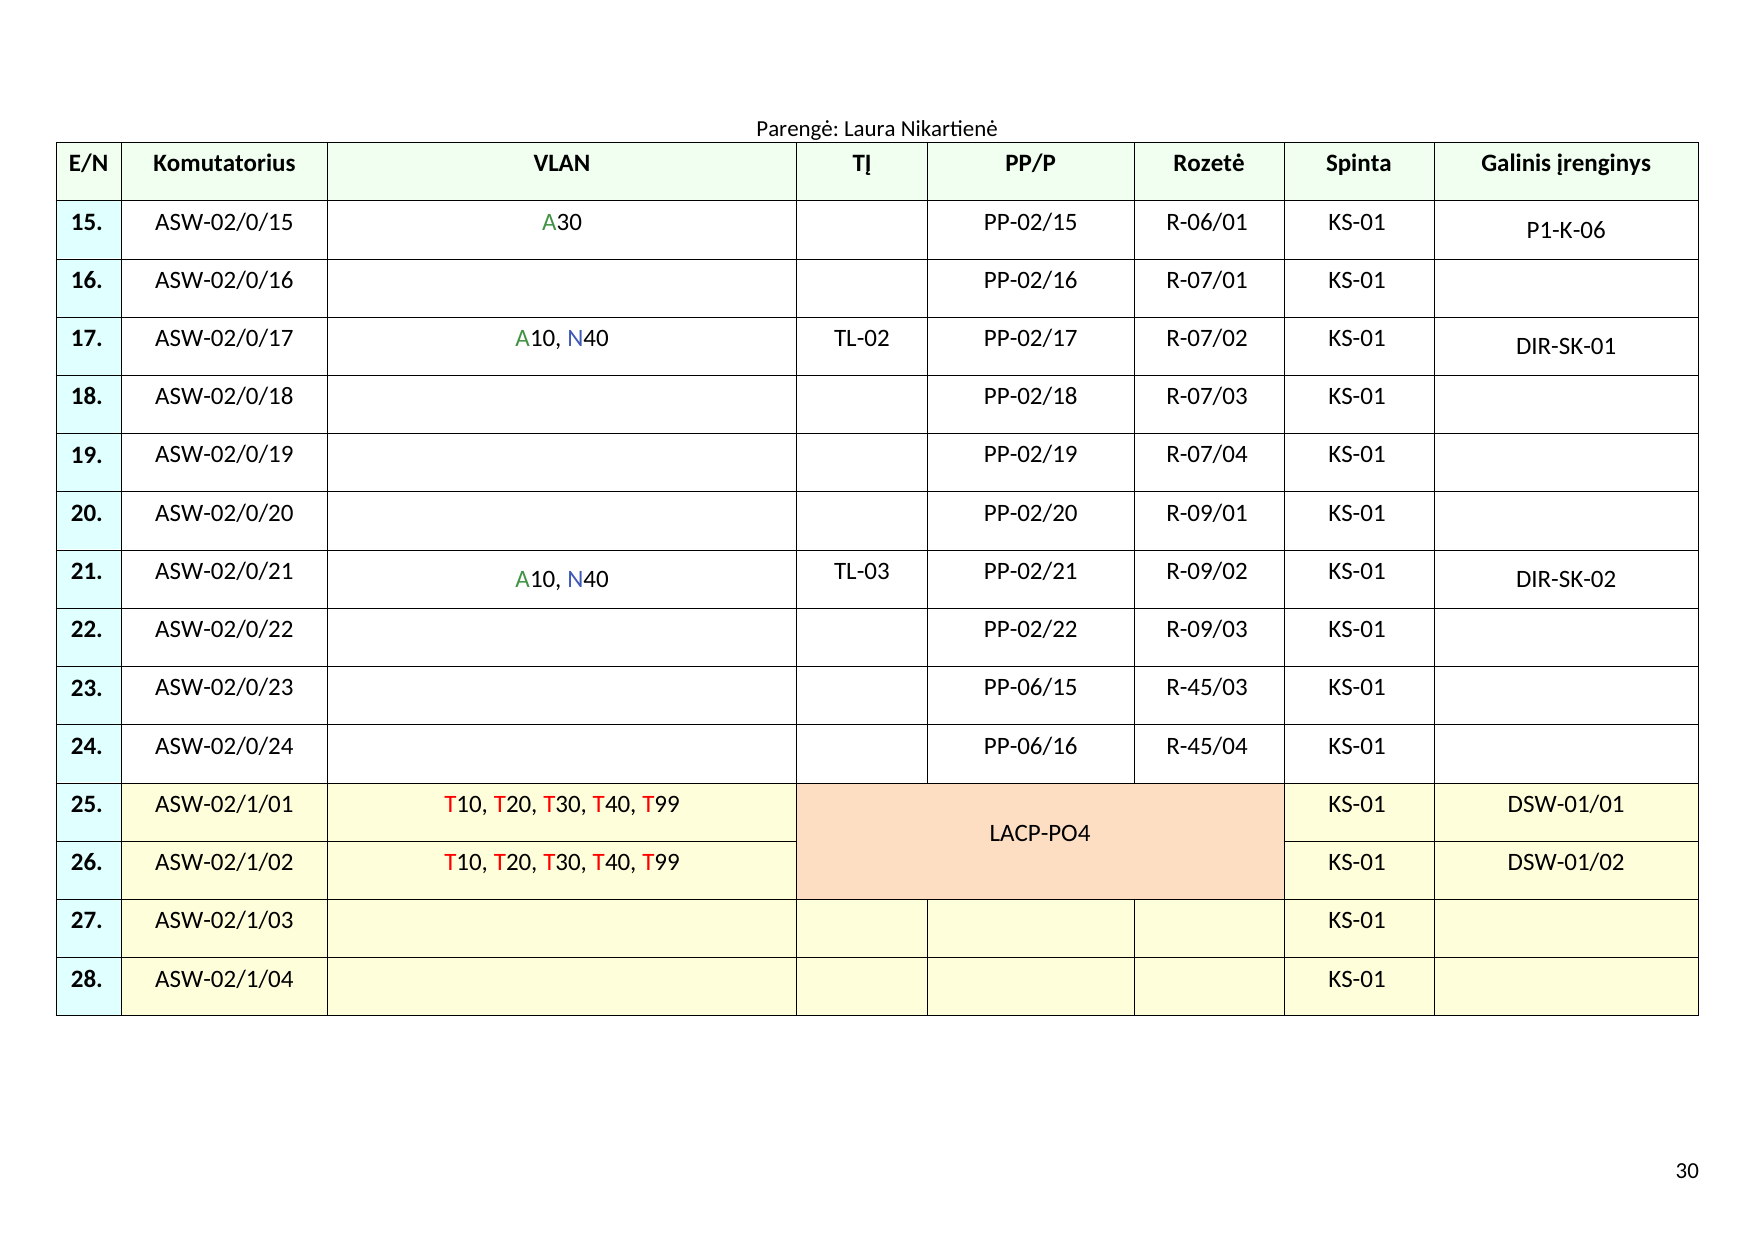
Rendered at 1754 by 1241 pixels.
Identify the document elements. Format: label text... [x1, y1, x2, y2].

table_cell [1135, 958, 1284, 1015]
table_cell T10, T20, T30, T40, T99 [328, 784, 796, 841]
table_cell ASW-02/0/21 [122, 551, 327, 608]
table_header PP/P [928, 143, 1134, 200]
table_cell [797, 260, 927, 317]
table_cell KS-01 [1285, 900, 1434, 957]
table_cell [1435, 376, 1698, 433]
table_cell KS-01 [1285, 318, 1434, 375]
table_cell [1435, 434, 1698, 491]
table_cell [797, 434, 927, 491]
table_cell PP-02/21 [928, 551, 1134, 608]
table_cell A10, N40 [328, 318, 796, 375]
table_cell DIR-SK-01 [1435, 318, 1698, 375]
table_cell PP-02/18 [928, 376, 1134, 433]
table_cell PP-06/16 [928, 725, 1134, 782]
table_cell [57, 784, 121, 841]
table_header Komutatorius [122, 143, 327, 200]
table_cell PP-02/19 [928, 434, 1134, 491]
table_cell [1435, 667, 1698, 724]
table_cell ASW-02/1/04 [122, 958, 327, 1015]
table_cell ASW-02/0/19 [122, 434, 327, 491]
table_cell TL-02 [797, 318, 927, 375]
table_header E/N [57, 143, 121, 200]
table_cell KS-01 [1285, 609, 1434, 666]
table_cell [328, 434, 796, 491]
table_cell R-09/03 [1135, 609, 1284, 666]
table_cell [57, 201, 121, 258]
table_cell PP-02/16 [928, 260, 1134, 317]
table_cell [1435, 900, 1698, 957]
table_cell [328, 900, 796, 957]
table_cell [328, 492, 796, 549]
table_cell KS-01 [1285, 842, 1434, 899]
table_cell KS-01 [1285, 376, 1434, 433]
table_cell [1435, 958, 1698, 1015]
table_cell ASW-02/0/16 [122, 260, 327, 317]
table_cell [797, 900, 927, 957]
table_cell R-07/02 [1135, 318, 1284, 375]
table_cell KS-01 [1285, 434, 1434, 491]
table_cell [797, 376, 927, 433]
table_cell PP-02/17 [928, 318, 1134, 375]
table_cell [57, 725, 121, 782]
table_cell KS-01 [1285, 201, 1434, 258]
table_cell [797, 725, 927, 782]
table_cell KS-01 [1285, 958, 1434, 1015]
table_cell ASW-02/0/24 [122, 725, 327, 782]
table_cell ASW-02/1/02 [122, 842, 327, 899]
table_cell R-09/02 [1135, 551, 1284, 608]
table_cell R-45/03 [1135, 667, 1284, 724]
table_cell [328, 667, 796, 724]
table_cell [57, 376, 121, 433]
table_cell KS-01 [1285, 492, 1434, 549]
table_cell [797, 201, 927, 258]
table_cell [928, 958, 1134, 1015]
table_cell T10, T20, T30, T40, T99 [328, 842, 796, 899]
table_cell DSW-01/01 [1435, 784, 1698, 841]
table_cell ASW-02/0/23 [122, 667, 327, 724]
table_cell [797, 609, 927, 666]
table_cell [57, 609, 121, 666]
table_cell R-45/04 [1135, 725, 1284, 782]
table_header Galinis įrenginys [1435, 143, 1698, 200]
table_cell LACP-PO4 [797, 784, 1284, 899]
table_cell R-06/01 [1135, 201, 1284, 258]
table_cell ASW-02/0/22 [122, 609, 327, 666]
table_cell [57, 667, 121, 724]
table_cell R-07/01 [1135, 260, 1284, 317]
table_cell [797, 958, 927, 1015]
table_header TĮ [797, 143, 927, 200]
table_header Spinta [1285, 143, 1434, 200]
table_header VLAN [328, 143, 796, 200]
table_cell [328, 376, 796, 433]
table_cell ASW-02/0/17 [122, 318, 327, 375]
table_cell KS-01 [1285, 260, 1434, 317]
table_cell ASW-02/0/15 [122, 201, 327, 258]
table_cell R-07/04 [1135, 434, 1284, 491]
table_cell [1435, 609, 1698, 666]
table_cell [57, 434, 121, 491]
table_cell [328, 725, 796, 782]
table_cell PP-06/15 [928, 667, 1134, 724]
table_cell [57, 842, 121, 899]
table_cell ASW-02/1/03 [122, 900, 327, 957]
table_cell ASW-02/0/20 [122, 492, 327, 549]
table_cell KS-01 [1285, 551, 1434, 608]
table_cell A30 [328, 201, 796, 258]
table_cell PP-02/20 [928, 492, 1134, 549]
table_cell [57, 318, 121, 375]
table_cell R-07/03 [1135, 376, 1284, 433]
table_cell R-09/01 [1135, 492, 1284, 549]
table_cell TL-03 [797, 551, 927, 608]
table_cell [1435, 492, 1698, 549]
table_cell [57, 260, 121, 317]
table_cell ASW-02/1/01 [122, 784, 327, 841]
table_cell KS-01 [1285, 725, 1434, 782]
table_cell [57, 551, 121, 608]
table_cell KS-01 [1285, 667, 1434, 724]
table_cell KS-01 [1285, 784, 1434, 841]
table_cell PP-02/22 [928, 609, 1134, 666]
table_cell [328, 609, 796, 666]
table_cell A10, N40 [328, 551, 796, 608]
table_cell [1135, 900, 1284, 957]
table_cell PP-02/15 [928, 201, 1134, 258]
table_cell [797, 667, 927, 724]
table_cell [57, 958, 121, 1015]
table_cell [328, 260, 796, 317]
table_cell [1435, 260, 1698, 317]
table_cell P1-K-06 [1435, 201, 1698, 258]
table_cell [57, 900, 121, 957]
table_cell ASW-02/0/18 [122, 376, 327, 433]
table_cell [328, 958, 796, 1015]
table_cell DIR-SK-02 [1435, 551, 1698, 608]
table_cell DSW-01/02 [1435, 842, 1698, 899]
table_cell [797, 492, 927, 549]
table_cell [928, 900, 1134, 957]
table_header Rozetė [1135, 143, 1284, 200]
table_cell [1435, 725, 1698, 782]
table_cell [57, 492, 121, 549]
